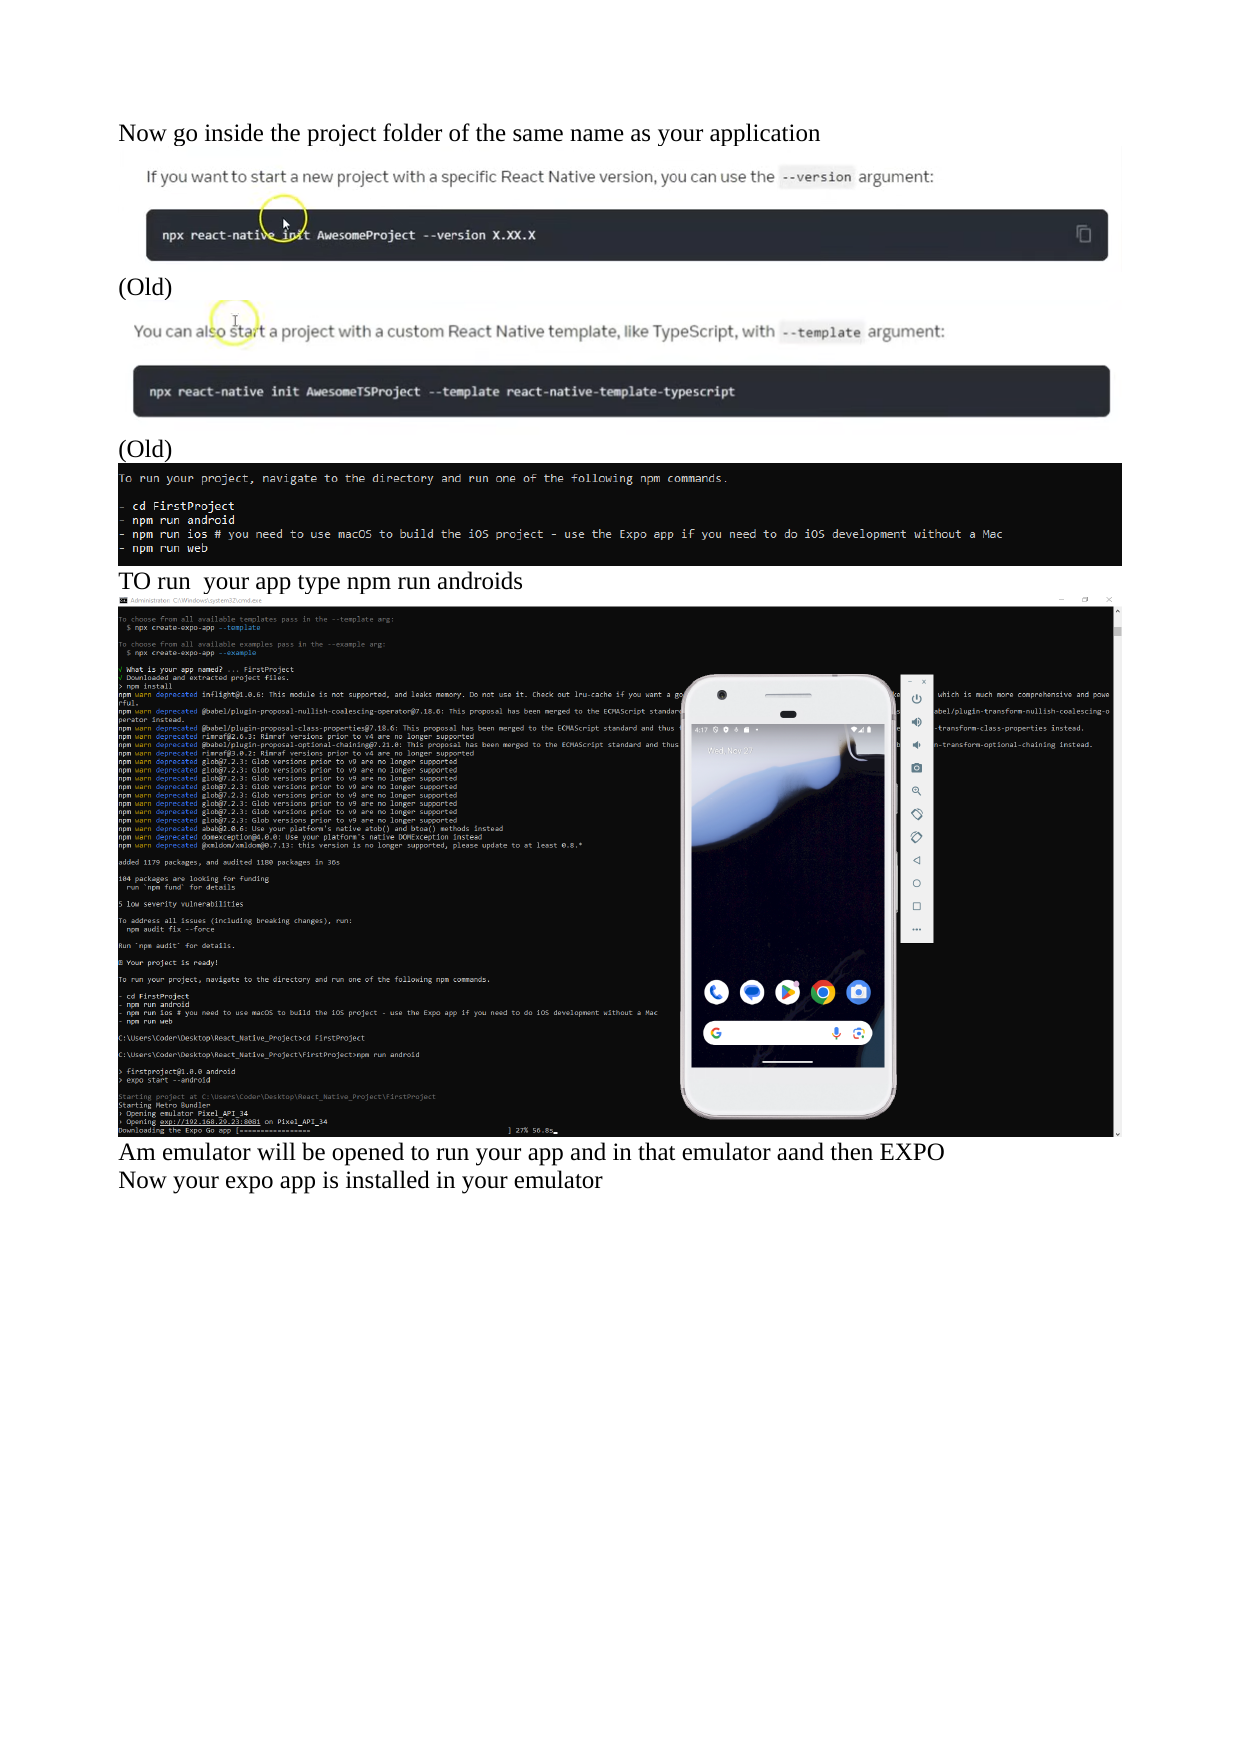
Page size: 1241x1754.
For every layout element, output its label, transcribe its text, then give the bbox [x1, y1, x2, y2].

text TO run your app type npm run androids [118, 566, 1122, 594]
text Now go inside the project folder of the same name as your application [118, 118, 1122, 146]
picture [118, 300, 1122, 435]
text Am emulator will be opened to run your app and in that emulator aand then EXPO [118, 1137, 1122, 1165]
text (Old) [118, 272, 1122, 300]
picture [118, 463, 1122, 566]
text Now your expo app is installed in your emulator [118, 1165, 1122, 1194]
picture [118, 594, 1122, 1137]
text (Old) [118, 435, 1122, 463]
picture [118, 146, 1122, 272]
